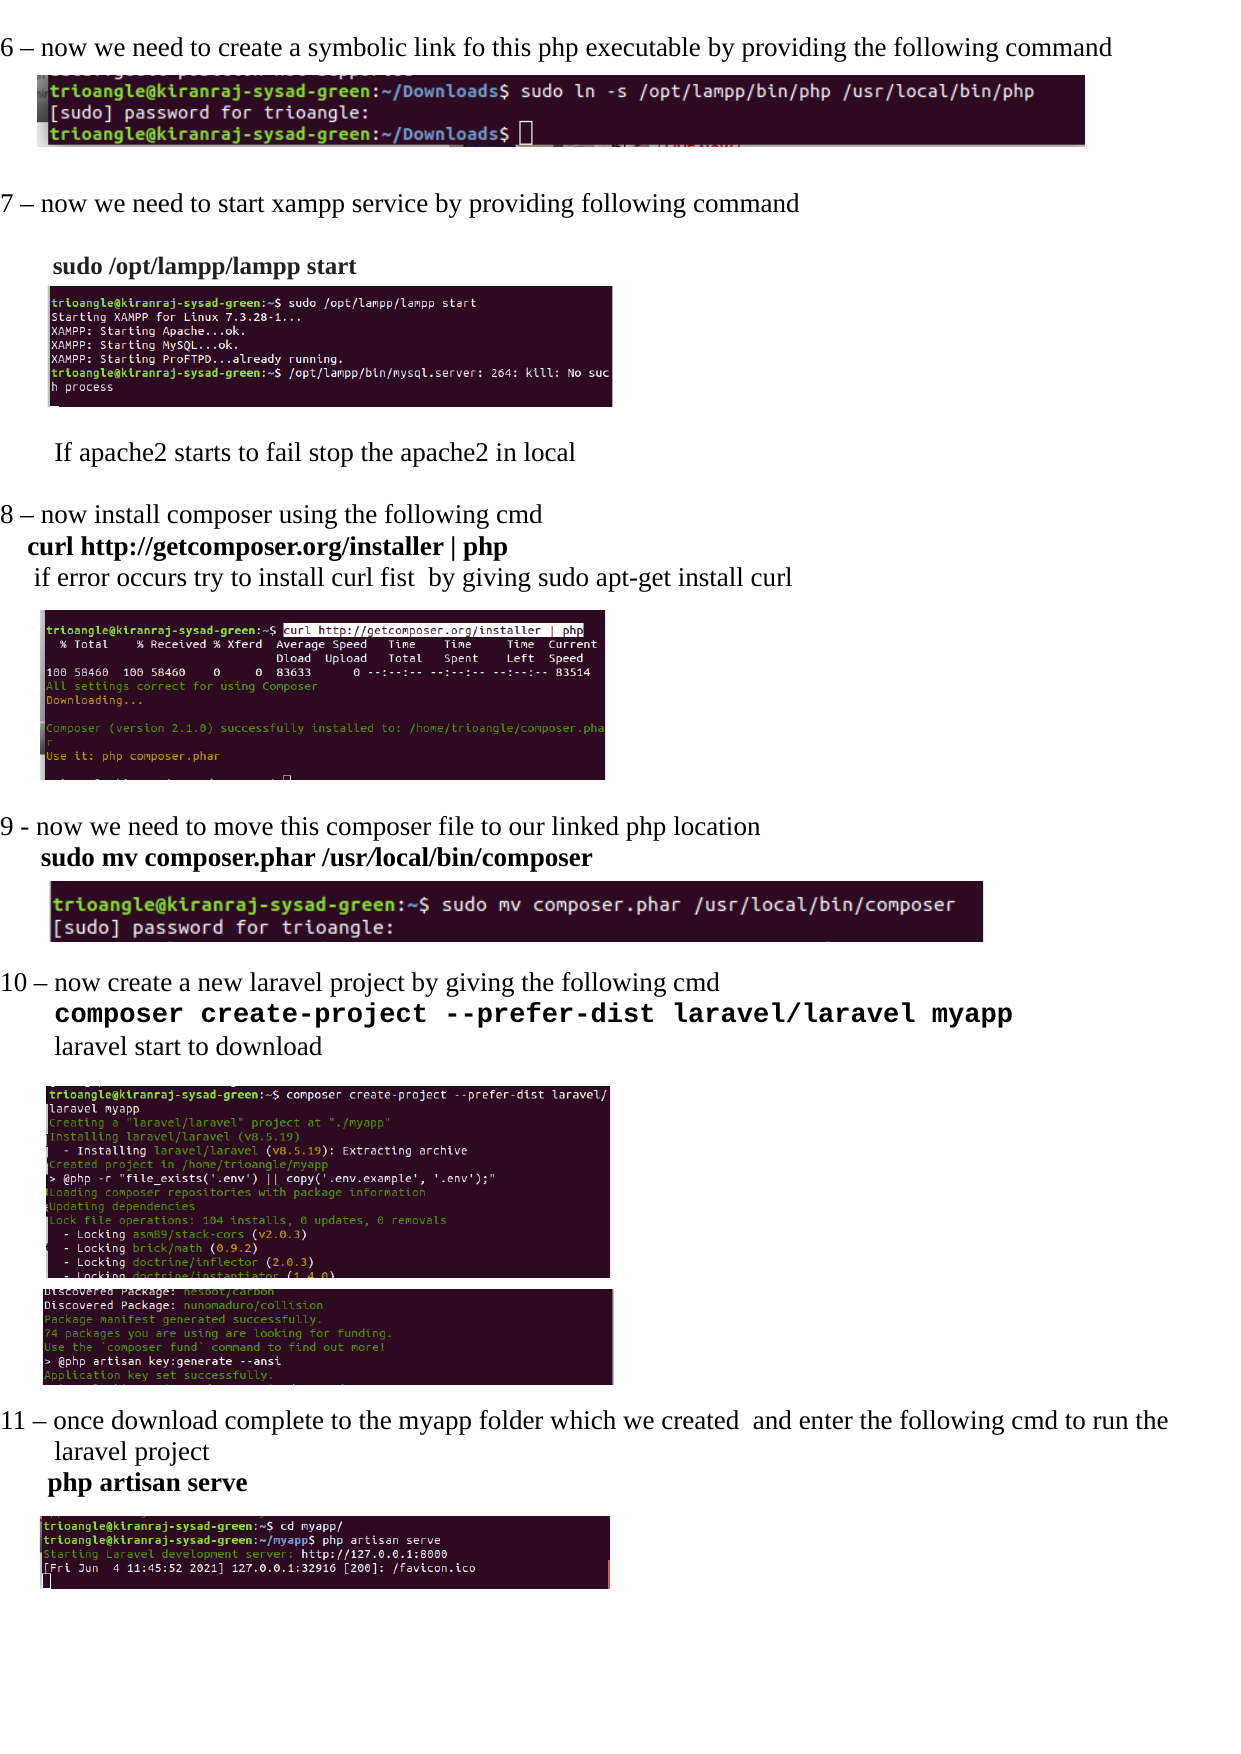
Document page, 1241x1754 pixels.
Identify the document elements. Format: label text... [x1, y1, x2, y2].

text 6 – now we need to create a symbolic link fo this php executable by providing the following command [0, 31, 1240, 62]
picture [354, 612, 606, 780]
picture [378, 1298, 614, 1385]
text 9 - now we need to move this composer file to our linked php location [0, 810, 1240, 841]
text composer create-project --prefer-dist laravel/laravel myapp [0, 997, 1240, 1030]
picture [814, 94, 1085, 147]
picture [366, 286, 613, 407]
text 10 – now create a new laravel project by giving the following cmd [0, 966, 1240, 997]
text sudo /opt/lampp/lampp start [0, 249, 1240, 280]
picture [589, 891, 984, 942]
text php artisan serve [0, 1466, 1240, 1497]
text sudo mv composer.phar /usr/local/bin/composer [0, 841, 1240, 872]
text if error occurs try to install curl fist by giving sudo apt-get install curl [0, 561, 1240, 592]
picture [368, 1550, 610, 1589]
text curl http://getcomposer.org/installer | php [0, 529, 1240, 561]
text laravel project [0, 1435, 1240, 1466]
picture [365, 1086, 611, 1278]
text 8 – now install composer using the following cmd [0, 498, 1240, 529]
text If apache2 starts to fail stop the apache2 in local [0, 436, 1240, 467]
text 7 – now we need to start xampp service by providing following command [0, 187, 1240, 218]
text laravel start to download [0, 1030, 1240, 1061]
text 11 – once download complete to the myapp folder which we created and enter the following cmd to run the [0, 1404, 1240, 1435]
